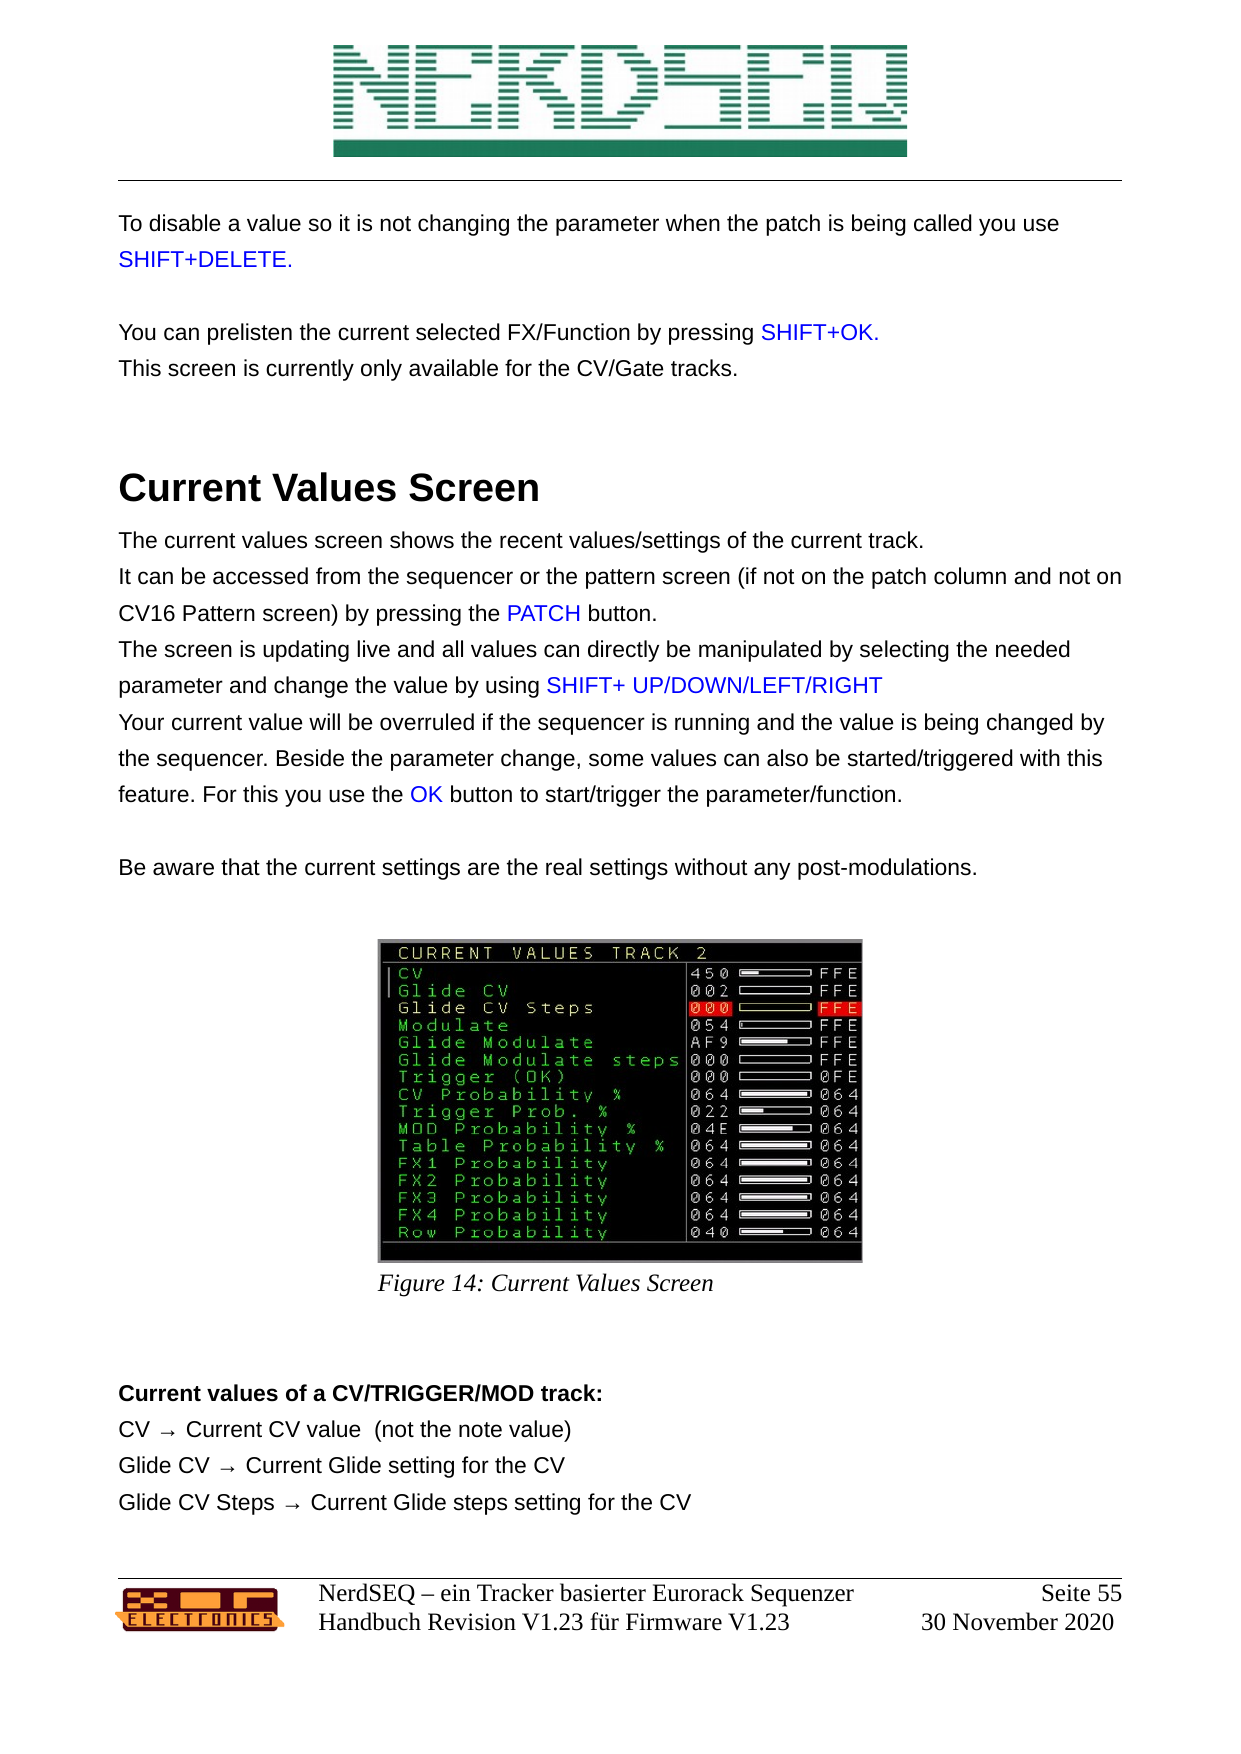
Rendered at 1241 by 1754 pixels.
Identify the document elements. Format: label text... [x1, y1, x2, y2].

picture [115, 1584, 285, 1634]
text The screen is updating live and all values can directly be manipulated by selecting the needed parameter and change the value by using SHIFT+ UP/DOWN/LEFT/RIGHT [118, 636, 1122, 699]
text CV → Current CV value (not the note value) [118, 1416, 1122, 1442]
picture [333, 45, 908, 157]
text You can prelisten the current selected FX/Function by pressing SHIFT+OK. [118, 319, 1122, 345]
text The current values screen shows the recent values/settings of the current track. [118, 527, 1122, 553]
text Glide CV Steps → Current Glide steps setting for the CV [118, 1489, 1122, 1515]
text Figure 14: Current Values Screen [378, 1263, 863, 1297]
text To disable a value so it is not changing the parameter when the patch is being called you use SHIFT+DELETE. [118, 209, 1122, 272]
text Current values of a CV/TRIGGER/MOD track: [118, 1380, 1122, 1406]
text Your current value will be overruled if the sequencer is running and the value is being changed by the sequencer. Beside the parameter change, some values can also be started/triggered with this feature. For this you use the OK button to start/trigger the parameter/function. [118, 709, 1122, 808]
text Be aware that the current settings are the real settings without any post-modulations. [118, 854, 1122, 881]
text It can be accessed from the sequencer or the pattern screen (if not on the patch column and not on CV16 Pattern screen) by pressing the PATCH button. [118, 563, 1122, 626]
text Glide CV → Current Glide setting for the CV [118, 1452, 1122, 1479]
text This screen is currently only available for the CV/Gate tracks. [118, 355, 1122, 381]
subtitle Current Values Screen [118, 464, 1122, 510]
picture [377, 939, 863, 1263]
